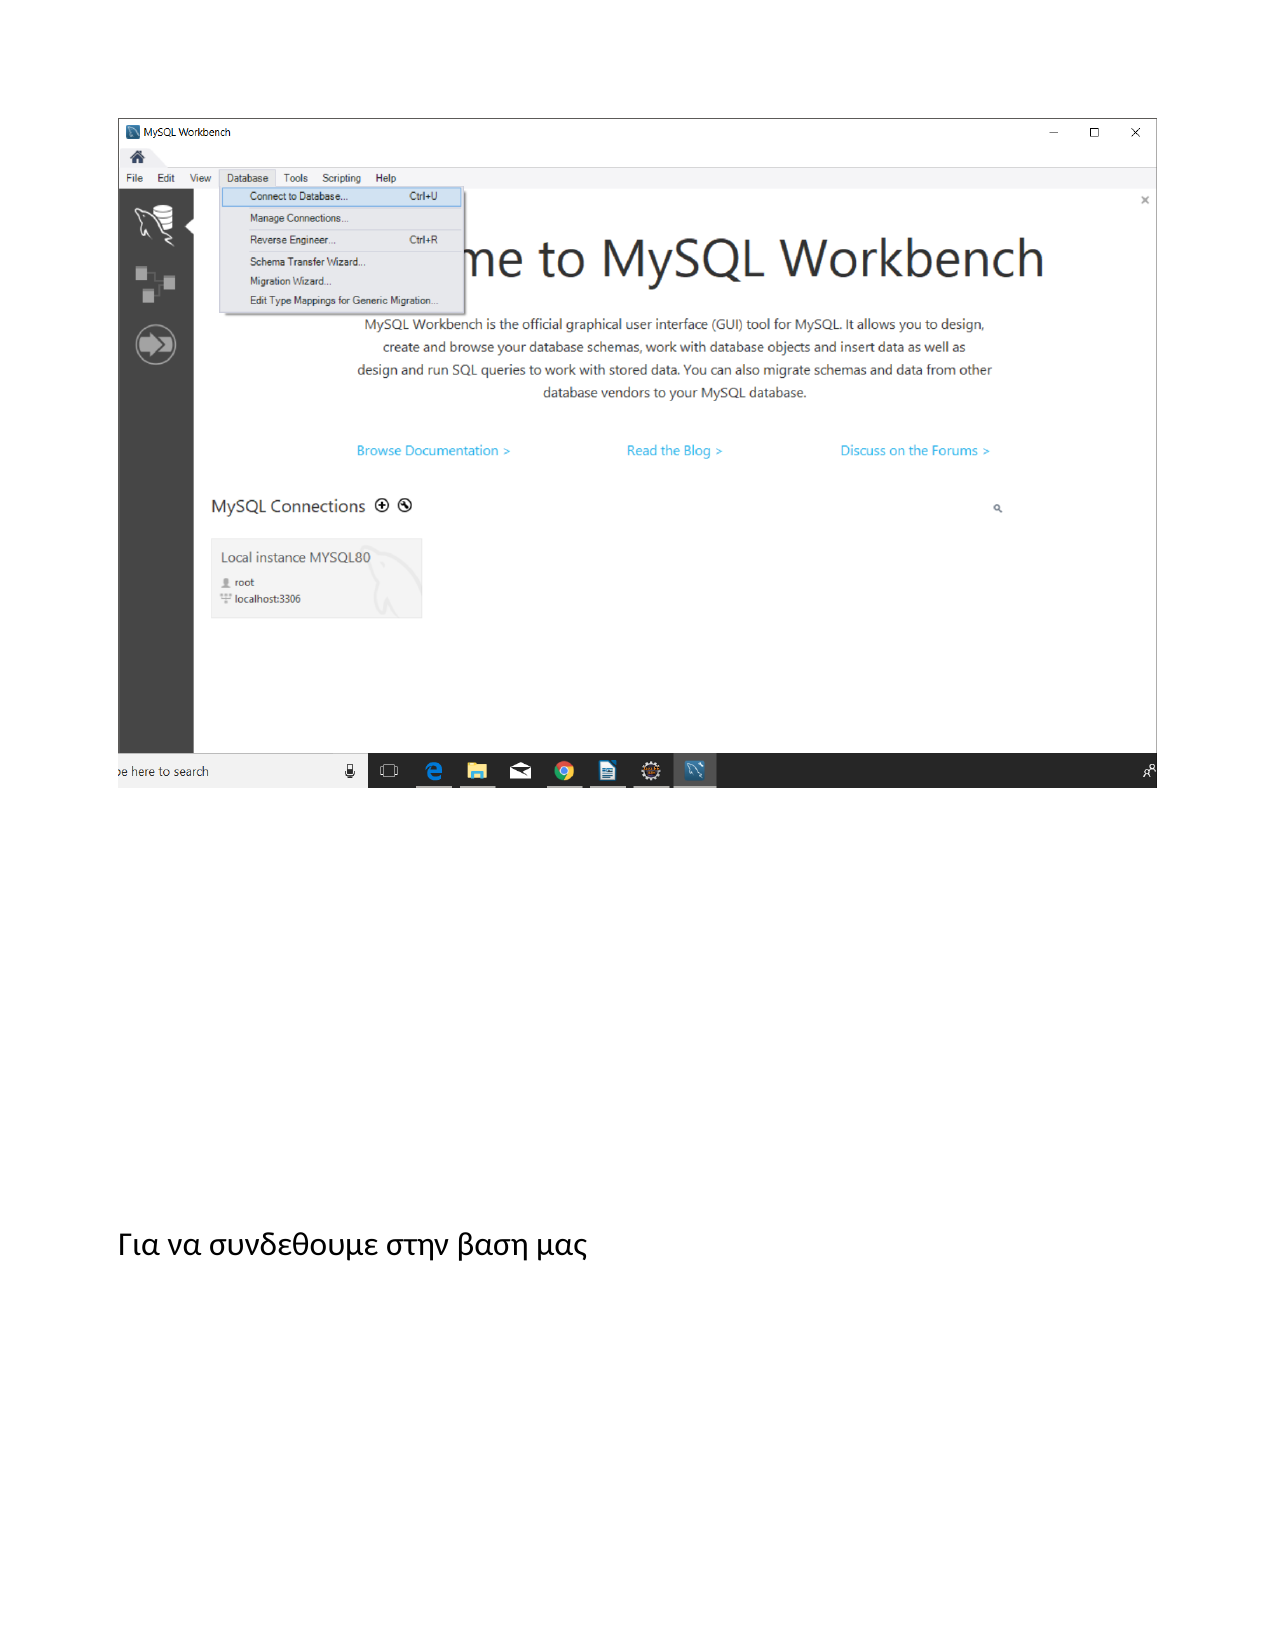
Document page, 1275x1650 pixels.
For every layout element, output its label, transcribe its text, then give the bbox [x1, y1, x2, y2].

text Για να συνδεθουμε στην βαση μας [118, 1223, 1157, 1264]
picture [118, 118, 1157, 788]
